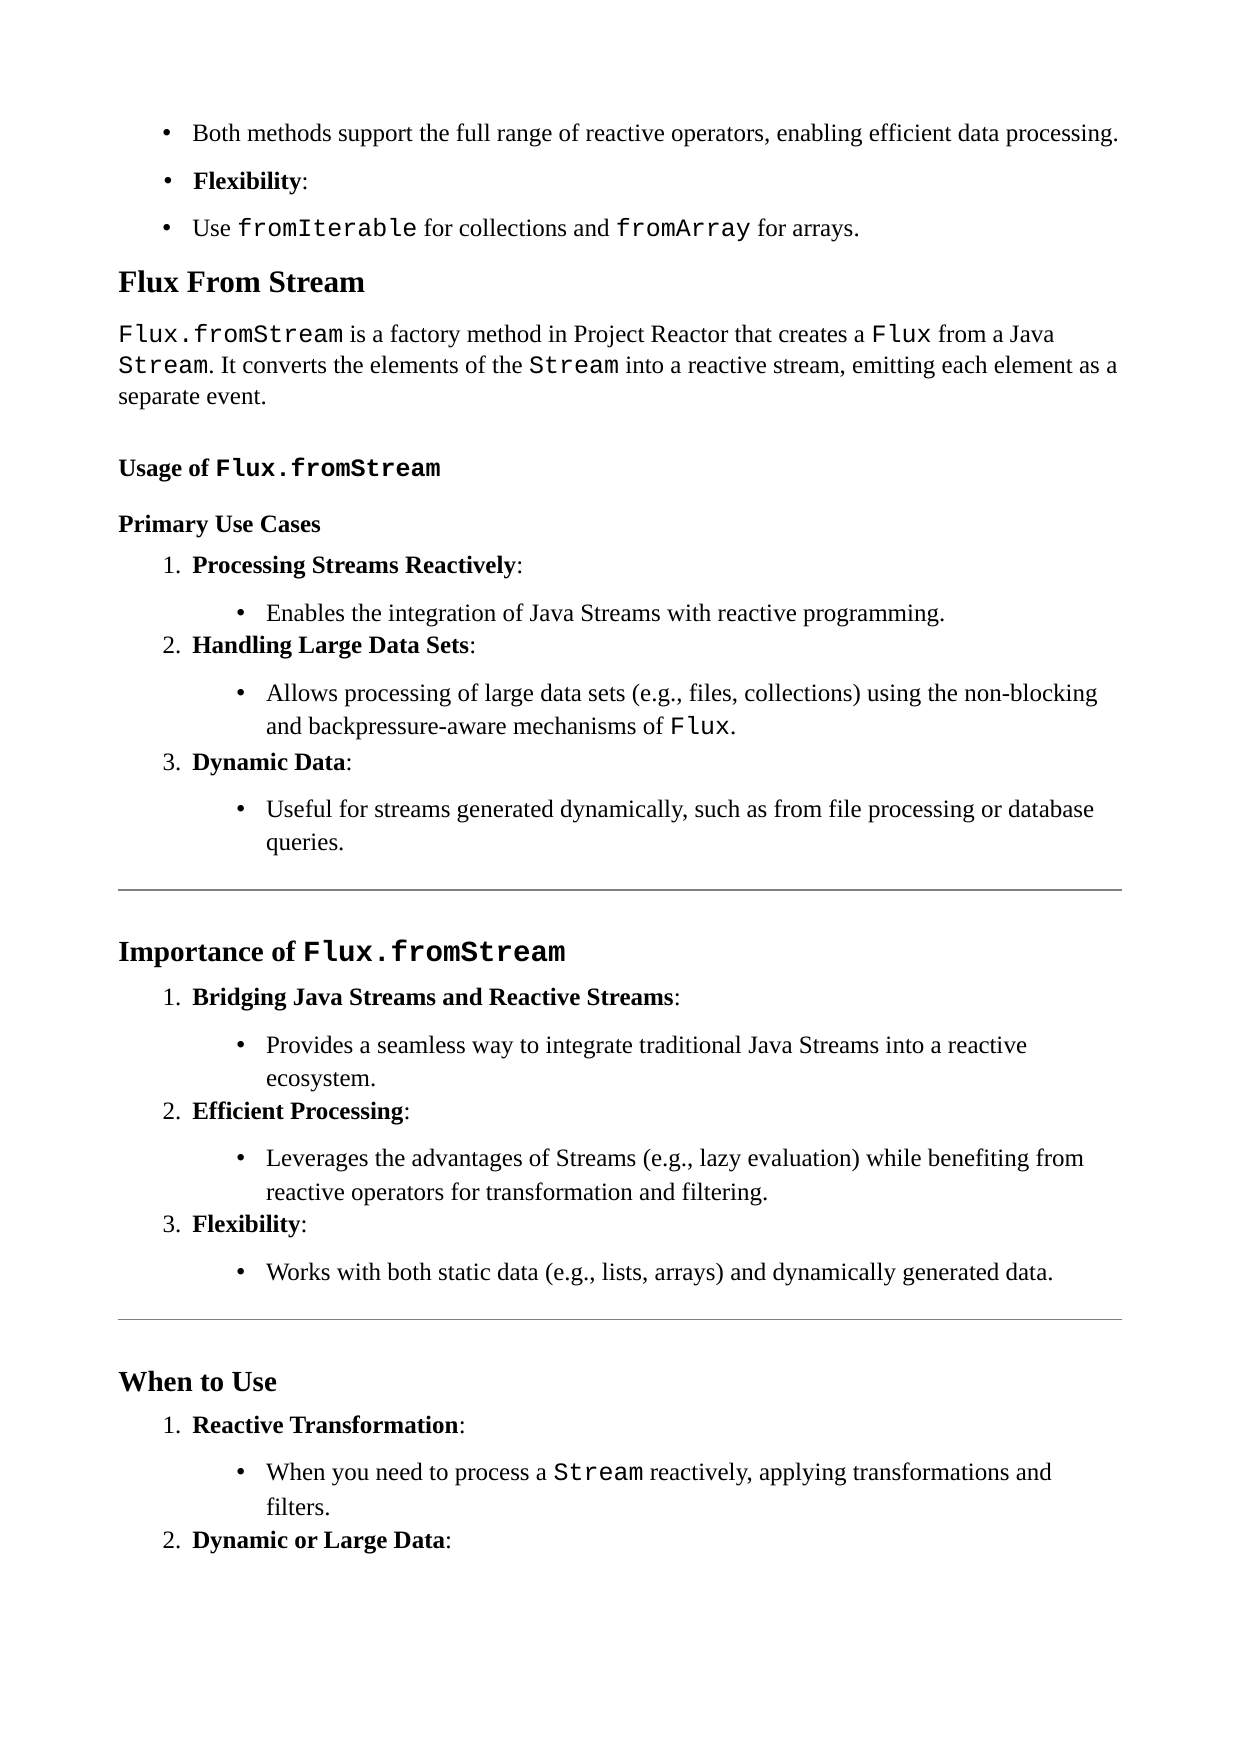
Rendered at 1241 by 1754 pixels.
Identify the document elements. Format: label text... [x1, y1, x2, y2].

list Reactive Transformation: [162, 1410, 1122, 1438]
text Flux From Stream [118, 263, 1122, 299]
list Dynamic or Large Data: [162, 1525, 1122, 1554]
subtitle Primary Use Cases [118, 509, 1122, 537]
list Processing Streams Reactively: [162, 550, 1122, 579]
list Enables the integration of Java Streams with reactive programming. [236, 598, 1122, 626]
list Works with both static data (e.g., lists, arrays) and dynamically generated data. [236, 1257, 1122, 1286]
list Efficient Processing: [162, 1096, 1122, 1125]
list Use fromIterable for collections and fromArray for arrays. [162, 213, 1122, 244]
subtitle Usage of Flux.fromStream [118, 453, 1122, 484]
list Leverages the advantages of Streams (e.g., lazy evaluation) while benefiting from reactive operators for transformation and filtering. [236, 1143, 1122, 1205]
list Handling Large Data Sets: [162, 631, 1122, 659]
text Flux.fromStream is a factory method in Project Reactor that creates a Flux from a Java Stream. It converts the elements of the Stream into a reactive stream, emitting each element as a separate event. [118, 319, 1122, 409]
list Dynamic Data: [162, 747, 1122, 775]
list When you need to process a Stream reactively, applying transformations and filters. [236, 1457, 1122, 1521]
list Flexibility: [162, 1209, 1122, 1238]
list Bridging Java Streams and Reactive Streams: [162, 982, 1122, 1011]
list Provides a seamless way to integrate traditional Java Streams into a reactive ecosystem. [236, 1030, 1122, 1092]
subtitle When to Use [118, 1364, 1122, 1397]
list Useful for streams generated dynamically, such as from file processing or database queries. [236, 794, 1122, 856]
list Flexibility: [164, 166, 1122, 194]
subtitle Importance of Flux.fromStream [118, 934, 1122, 970]
list Allows processing of large data sets (e.g., files, collections) using the non-blocking and backpressure-aware mechanisms of Flux. [236, 678, 1122, 742]
list Both methods support the full range of reactive operators, enabling efficient data processing. [162, 118, 1122, 147]
